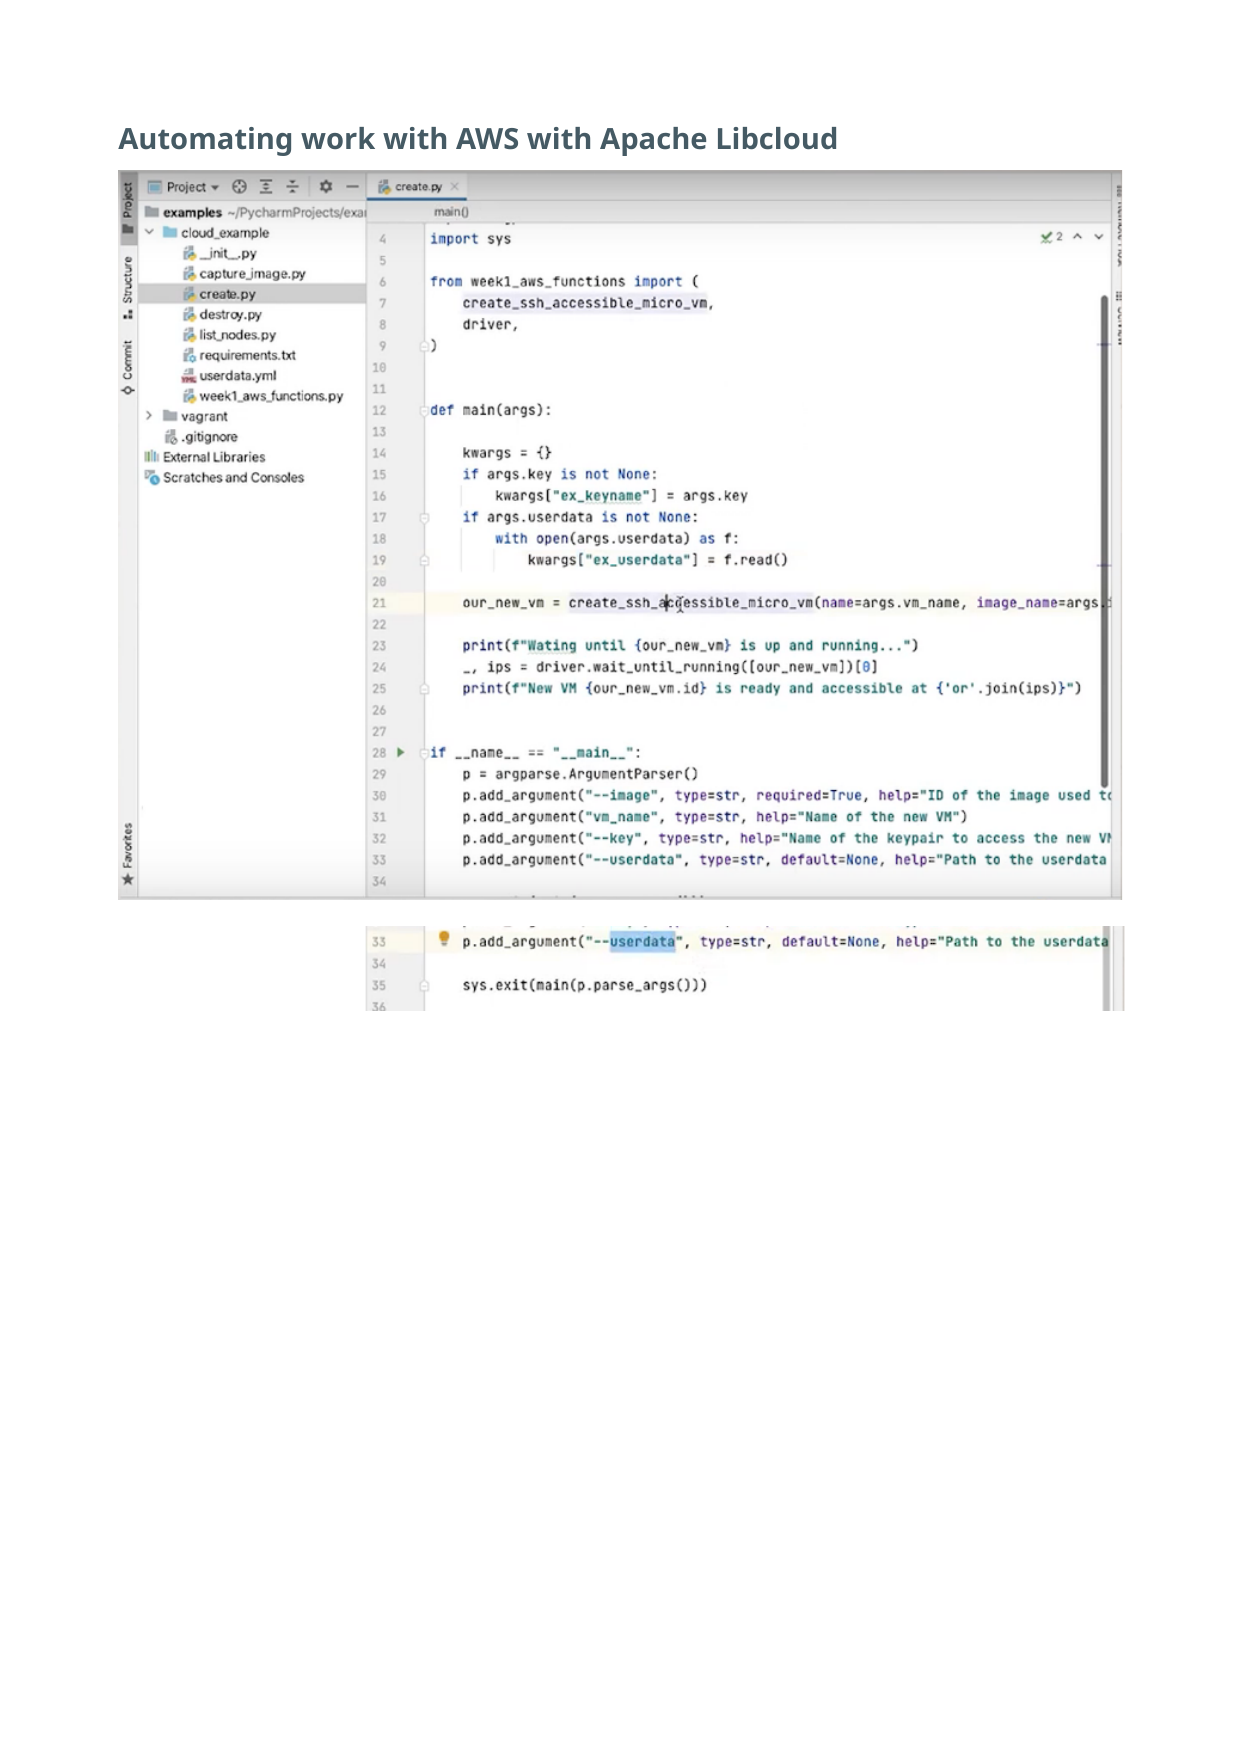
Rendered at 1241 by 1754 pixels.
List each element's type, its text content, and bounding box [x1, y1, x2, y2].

picture [365, 926, 1125, 1011]
picture [118, 170, 1123, 900]
subtitle Automating work with AWS with Apache Libcloud [118, 118, 1122, 158]
